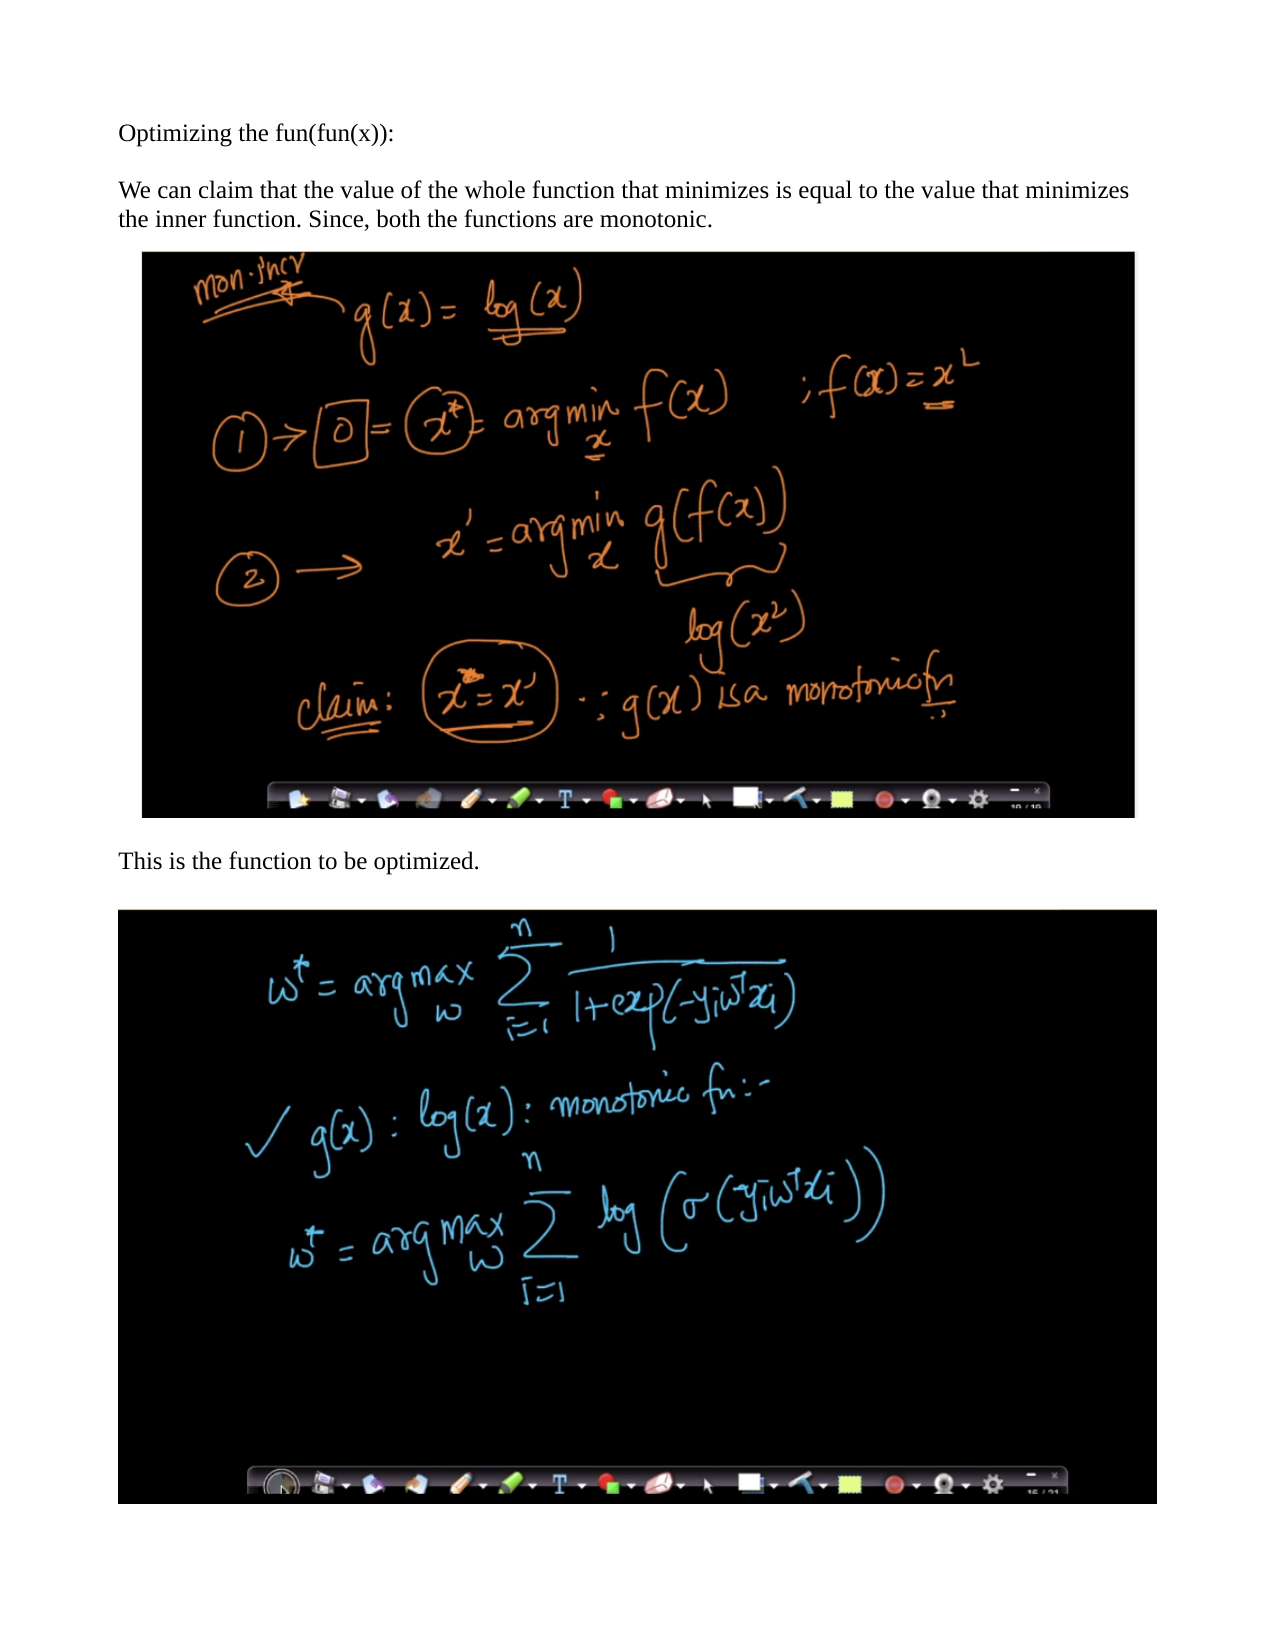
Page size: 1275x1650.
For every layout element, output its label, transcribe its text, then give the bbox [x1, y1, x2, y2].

text This is the function to be optimized. [118, 846, 1157, 875]
text Optimizing the fun(fun(x)): [118, 118, 1157, 147]
picture [141, 251, 1139, 818]
text We can claim that the value of the whole function that minimizes is equal to the value that minimizes the inner function. Since, both the functions are monotonic. [118, 176, 1157, 233]
picture [118, 909, 1157, 1504]
